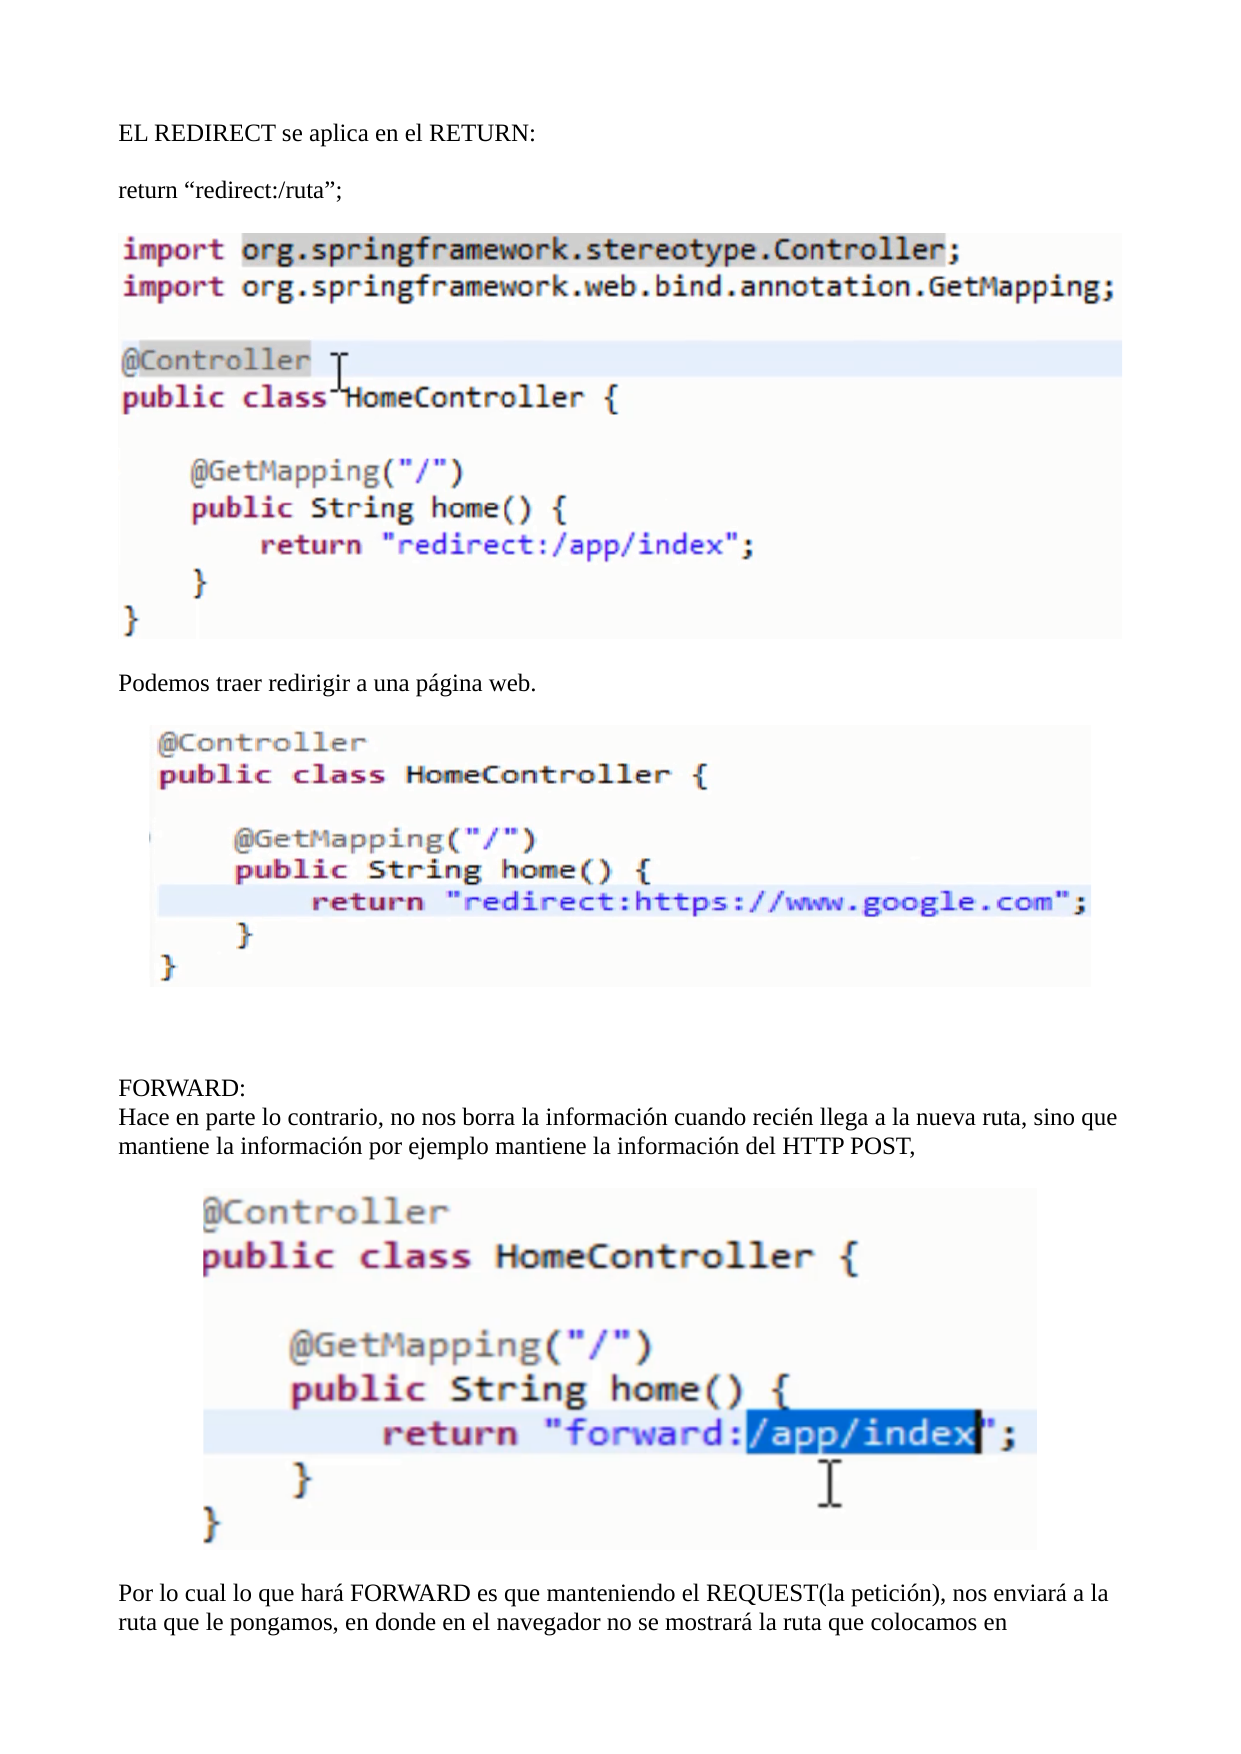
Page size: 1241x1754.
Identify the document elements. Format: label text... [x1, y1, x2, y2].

text Por lo cual lo que hará FORWARD es que manteniendo el REQUEST(la petición), nos enviará a la ruta que le pongamos, en donde en el navegador no se mostrará la ruta que colocamos en [118, 1578, 1122, 1636]
text Podemos traer redirigir a una página web. [118, 668, 1122, 697]
text EL REDIRECT se aplica en el RETURN: [118, 118, 1122, 147]
text return “redirect:/ruta”; [118, 176, 1122, 204]
text Hace en parte lo contrario, no nos borra la información cuando recién llega a la nueva ruta, sino que mantiene la información por ejemplo mantiene la información del HTTP POST, [118, 1102, 1122, 1159]
text FORWARD: [118, 1073, 1122, 1102]
